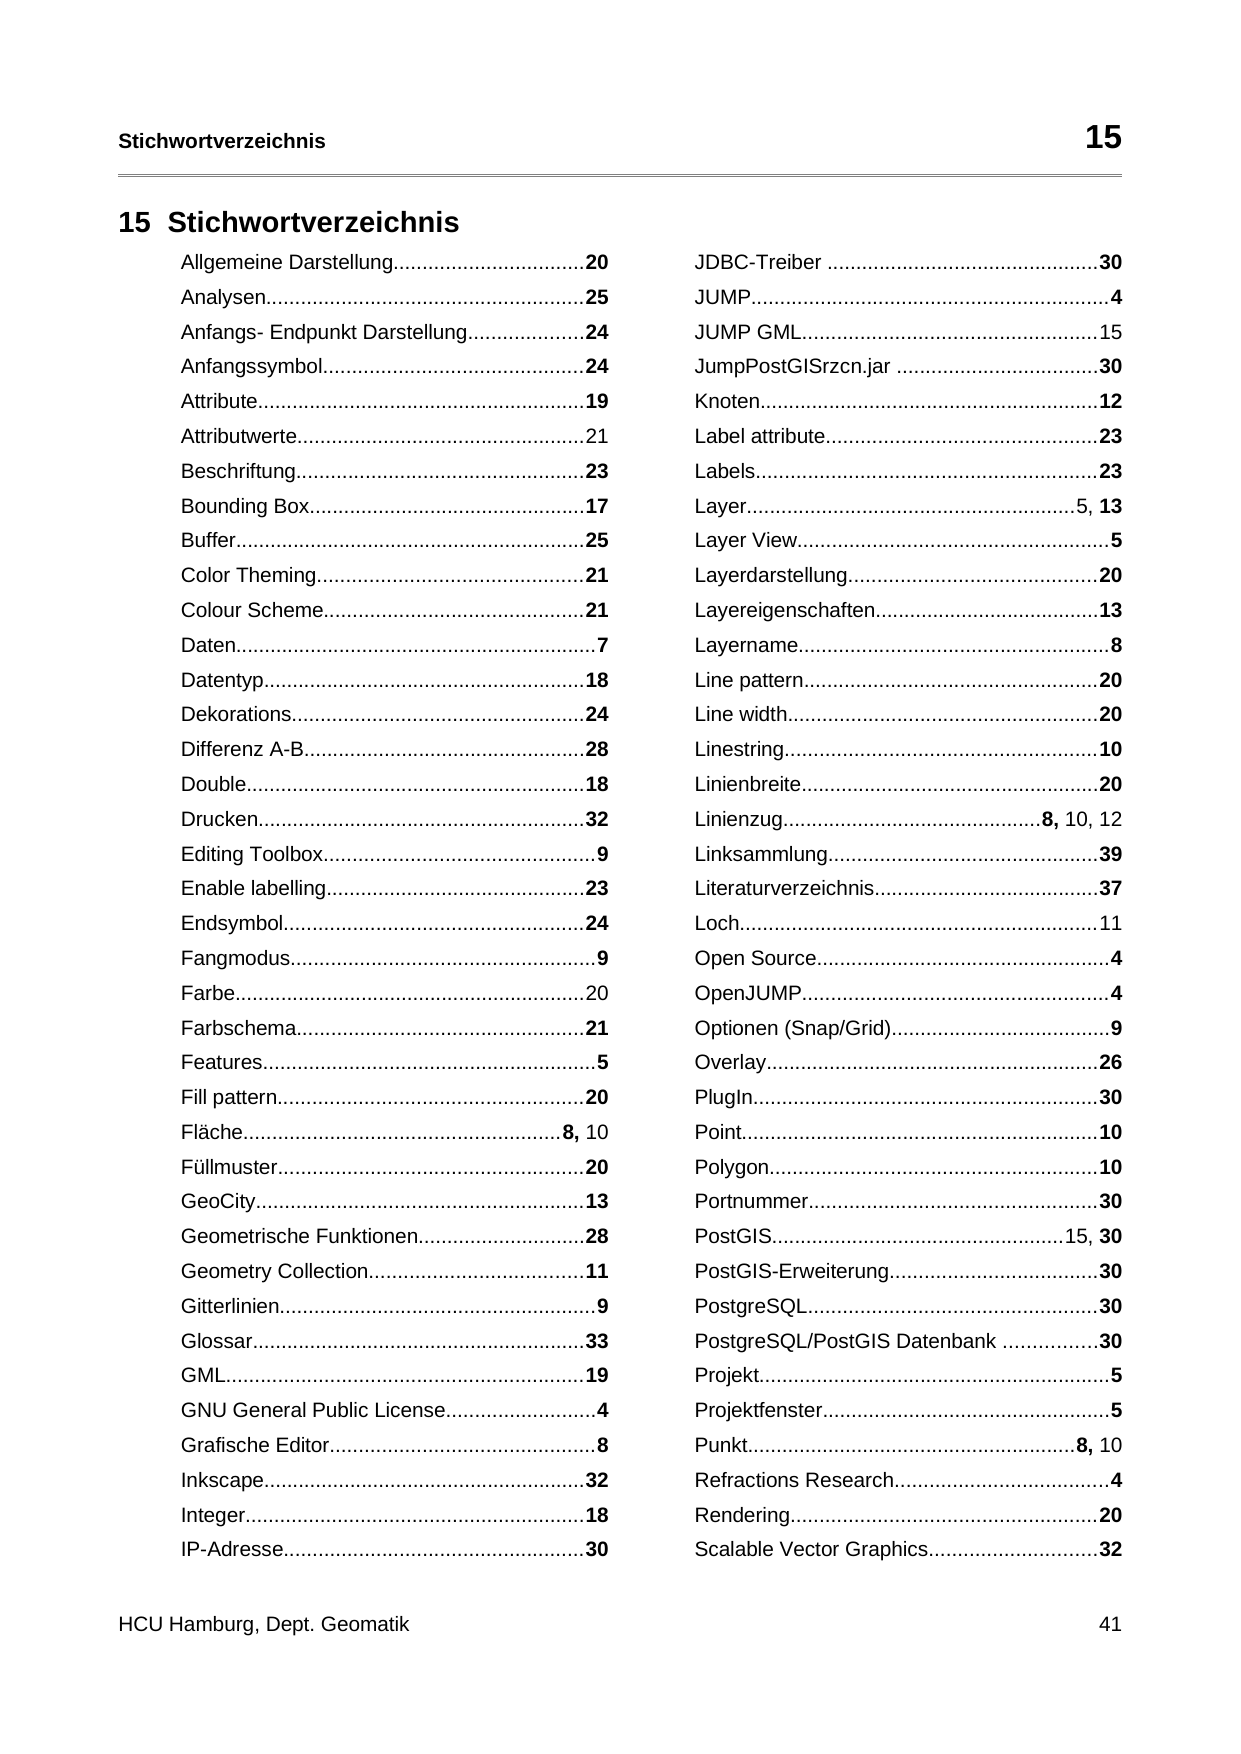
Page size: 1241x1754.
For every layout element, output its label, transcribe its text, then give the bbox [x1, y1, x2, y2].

text Labels 23 [632, 459, 1122, 483]
text Label attribute 23 [632, 425, 1122, 448]
text Optionen (Snap/Grid) 9 [632, 1016, 1122, 1039]
text Color Theming 21 [118, 564, 608, 587]
text Double 18 [118, 773, 608, 796]
text JUMP GML 15 [632, 320, 1122, 344]
text Analysen 25 [118, 286, 608, 309]
text GML 19 [118, 1364, 608, 1387]
text Point 10 [632, 1121, 1122, 1144]
text Anfangs- Endpunkt Darstellung 24 [118, 320, 608, 344]
subtitle Stichwortverzeichnis [118, 206, 1122, 238]
text Line pattern 20 [632, 668, 1122, 692]
text OpenJUMP 4 [632, 981, 1122, 1005]
text Differenz A-B 28 [118, 738, 608, 761]
text Layername 8 [632, 633, 1122, 657]
text Beschriftung 23 [118, 459, 608, 483]
text PlugIn 30 [632, 1086, 1122, 1109]
text Colour Scheme 21 [118, 599, 608, 622]
text Linksammlung 39 [632, 842, 1122, 866]
text Linienzug 8, 10, 12 [632, 807, 1122, 831]
text Layereigenschaften 13 [632, 599, 1122, 622]
text Geometry Collection 11 [118, 1260, 608, 1283]
text PostgreSQL 30 [632, 1294, 1122, 1318]
text Glossar 33 [118, 1329, 608, 1353]
text Loch 11 [632, 912, 1122, 935]
text Fläche 8, 10 [118, 1121, 608, 1144]
text Layer View 5 [632, 529, 1122, 552]
text Editing Toolbox 9 [118, 842, 608, 866]
text Drucken 32 [118, 807, 608, 831]
text PostgreSQL/PostGIS Datenbank 30 [632, 1329, 1122, 1353]
text Literaturverzeichnis 37 [632, 877, 1122, 900]
text Attribute 19 [118, 390, 608, 413]
text Open Source 4 [632, 947, 1122, 970]
text Polygon 10 [632, 1155, 1122, 1179]
text Farbe 20 [118, 981, 608, 1005]
text Allgemeine Darstellung 20 [118, 251, 608, 274]
text Grafische Editor 8 [118, 1434, 608, 1457]
text Anfangssymbol 24 [118, 355, 608, 378]
text Attributwerte 21 [118, 425, 608, 448]
text Integer 18 [118, 1503, 608, 1527]
text Buffer 25 [118, 529, 608, 552]
text Features 5 [118, 1051, 608, 1074]
text Gitterlinien 9 [118, 1294, 608, 1318]
text Overlay 26 [632, 1051, 1122, 1074]
text IP-Adresse 30 [118, 1538, 608, 1561]
text Inkscape 32 [118, 1468, 608, 1492]
text Portnummer 30 [632, 1190, 1122, 1213]
text Layerdarstellung 20 [632, 564, 1122, 587]
text Projekt 5 [632, 1364, 1122, 1387]
text PostGIS 15, 30 [632, 1225, 1122, 1248]
text Dekorations 24 [118, 703, 608, 726]
text GNU General Public License 4 [118, 1399, 608, 1422]
text Linestring 10 [632, 738, 1122, 761]
text JumpPostGISrzcn.jar 30 [632, 355, 1122, 378]
text Layer 5, 13 [632, 494, 1122, 518]
text Projektfenster 5 [632, 1399, 1122, 1422]
text Bounding Box 17 [118, 494, 608, 518]
text Scalable Vector Graphics 32 [632, 1538, 1122, 1561]
text Datentyp 18 [118, 668, 608, 692]
text Knoten 12 [632, 390, 1122, 413]
text Fangmodus 9 [118, 947, 608, 970]
text GeoCity 13 [118, 1190, 608, 1213]
text Enable labelling 23 [118, 877, 608, 900]
text Füllmuster 20 [118, 1155, 608, 1179]
text Linienbreite 20 [632, 773, 1122, 796]
text Farbschema 21 [118, 1016, 608, 1039]
text Refractions Research 4 [632, 1468, 1122, 1492]
text JDBC-Treiber 30 [632, 251, 1122, 274]
text Endsymbol 24 [118, 912, 608, 935]
text JUMP 4 [632, 286, 1122, 309]
text Fill pattern 20 [118, 1086, 608, 1109]
text Daten 7 [118, 633, 608, 657]
text Geometrische Funktionen 28 [118, 1225, 608, 1248]
text Rendering 20 [632, 1503, 1122, 1527]
text PostGIS-Erweiterung 30 [632, 1260, 1122, 1283]
text Punkt 8, 10 [632, 1434, 1122, 1457]
text Line width 20 [632, 703, 1122, 726]
